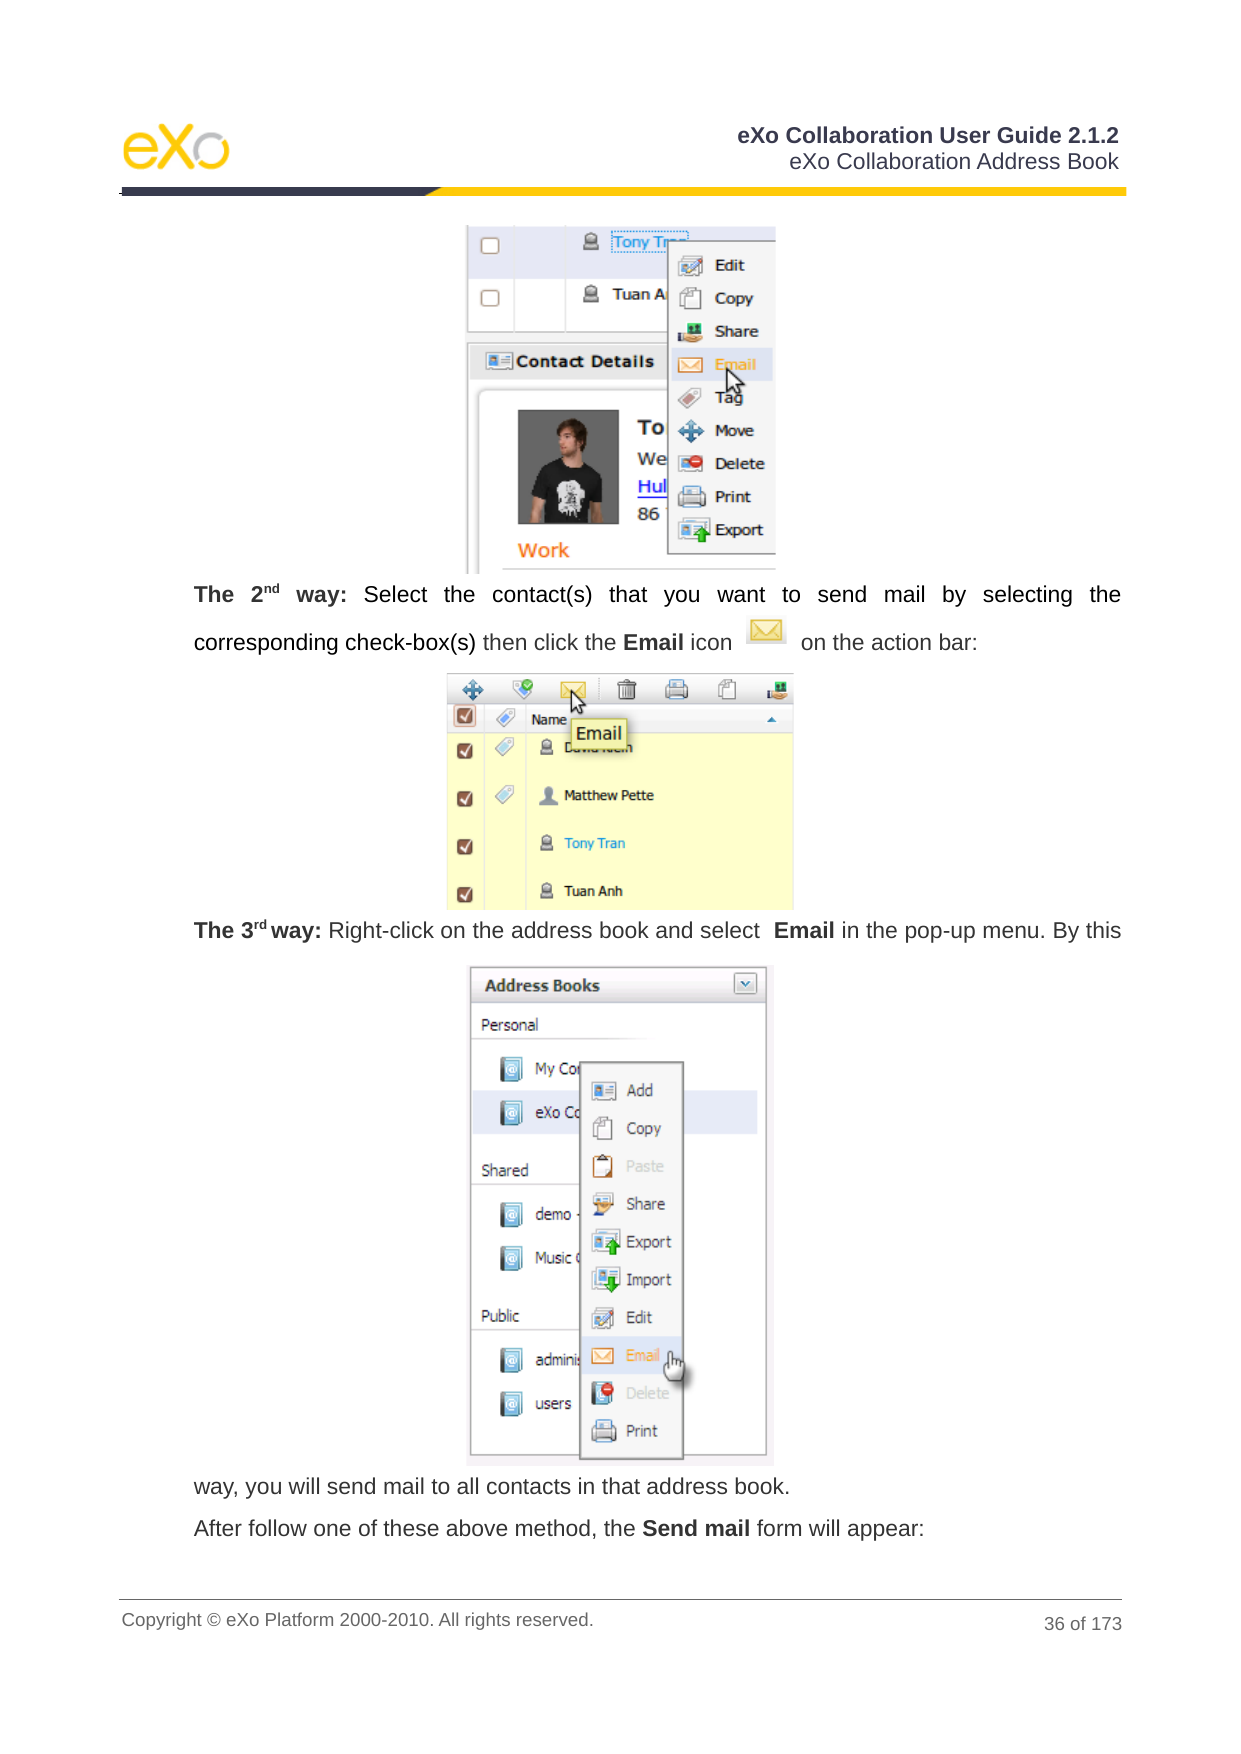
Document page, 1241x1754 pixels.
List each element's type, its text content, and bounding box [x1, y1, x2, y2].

picture [123, 123, 230, 170]
list The 3rd way: Right-click on the address book and select Email in the pop-up menu. By this way, you will send mail to all contacts in that address book. [156, 656, 1122, 1500]
list The 2nd way: Select the contact(s) that you want to send mail by selecting the corresponding check-box(s) then click the Email icon on the action bar: [156, 223, 1122, 656]
picture [466, 965, 774, 1466]
picture [446, 673, 794, 910]
picture [121, 187, 1127, 196]
list After follow one of these above method, the Send mail form will appear: [156, 1515, 1122, 1541]
picture [746, 615, 787, 644]
picture [464, 225, 776, 574]
